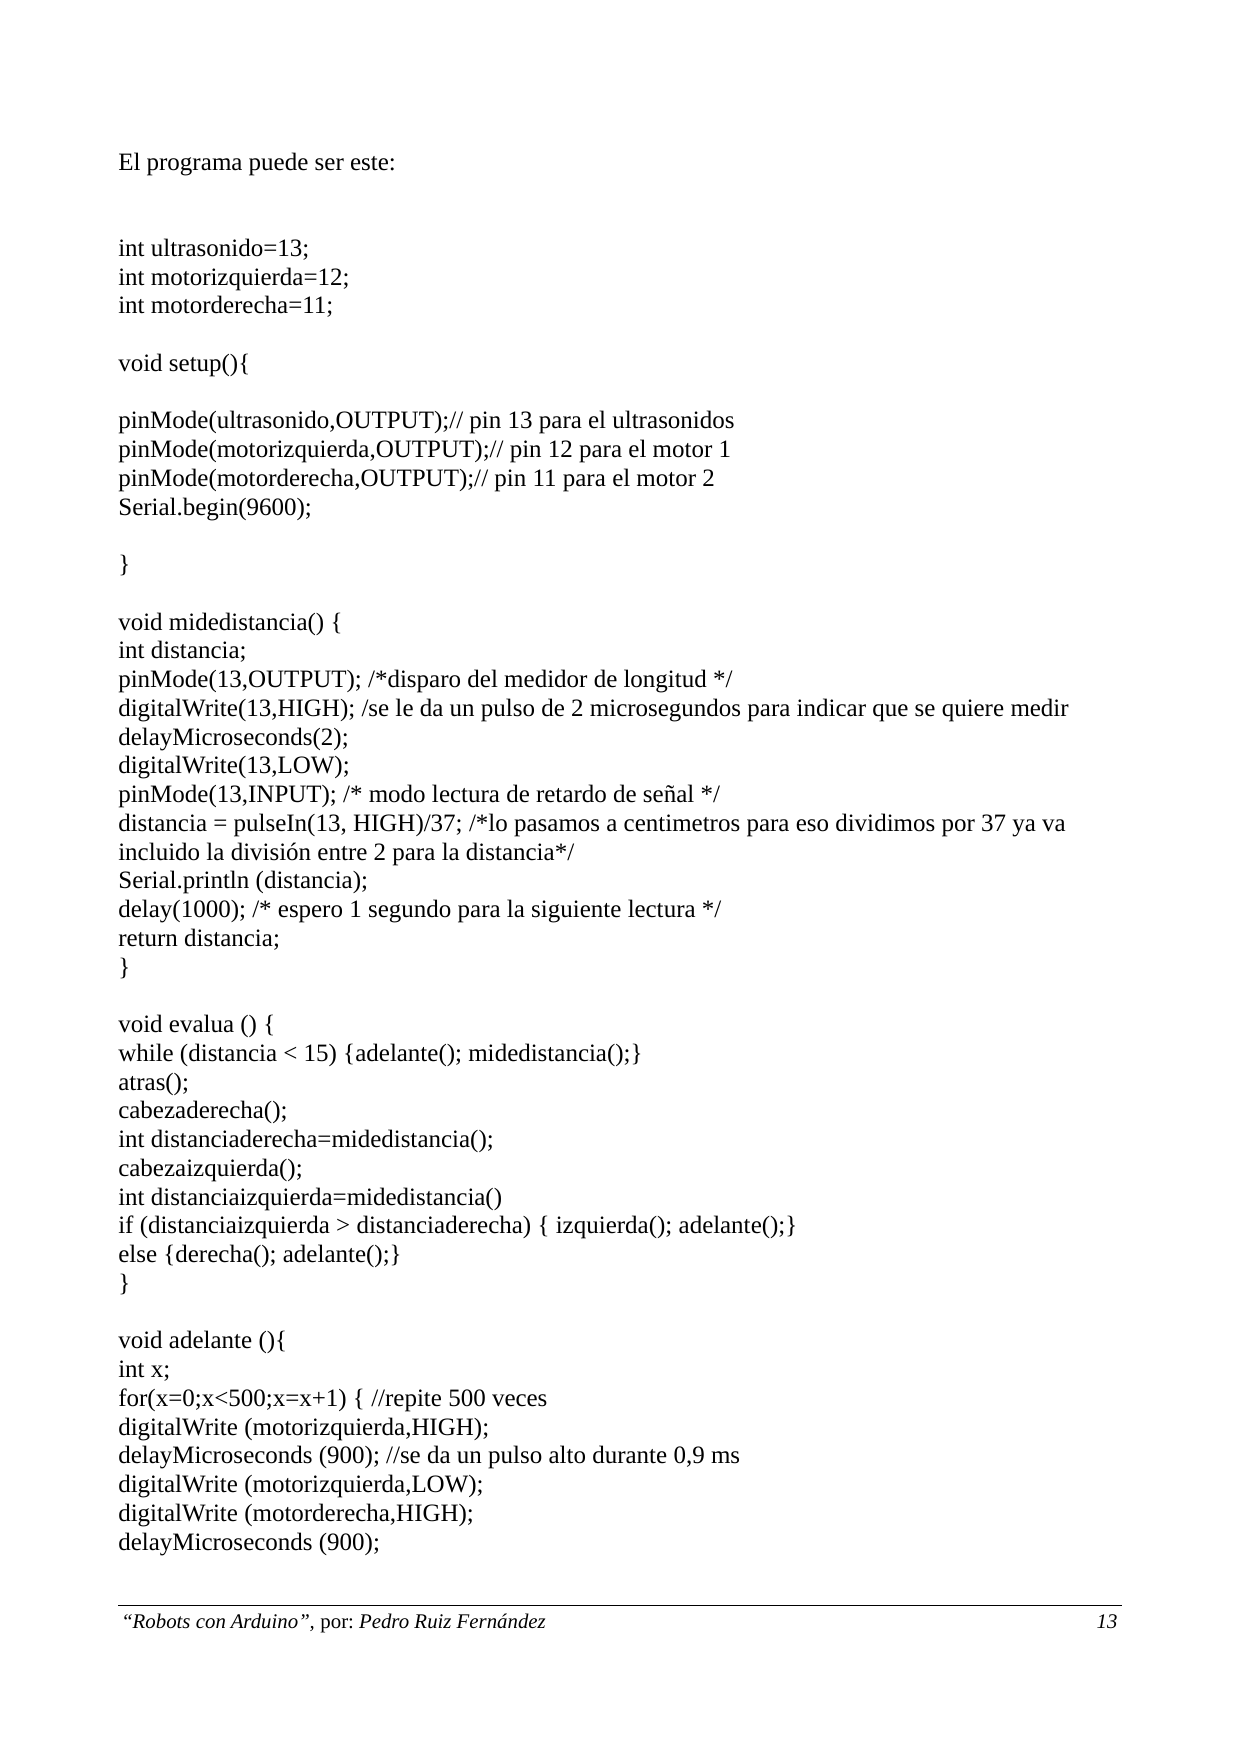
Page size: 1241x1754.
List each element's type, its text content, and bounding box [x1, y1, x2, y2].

text int distanciaizquierda=midedistancia() [118, 1182, 1122, 1211]
text digitalWrite(13,HIGH); /se le da un pulso de 2 microsegundos para indicar que se quiere medir [118, 693, 1122, 722]
text void midedistancia() { [118, 607, 1122, 636]
text delay(1000); /* espero 1 segundo para la siguiente lectura */ [118, 894, 1122, 923]
text El programa puede ser este: [118, 147, 1122, 176]
text void evalua () { [118, 1009, 1122, 1038]
text } [118, 1268, 1122, 1297]
text } [118, 549, 1122, 578]
text pinMode(13,INPUT); /* modo lectura de retardo de señal */ [118, 779, 1122, 808]
text digitalWrite (motorderecha,HIGH); [118, 1498, 1122, 1527]
text cabezaizquierda(); [118, 1153, 1122, 1182]
text } [118, 952, 1122, 981]
text else {derecha(); adelante();} [118, 1239, 1122, 1268]
text if (distanciaizquierda > distanciaderecha) { izquierda(); adelante();} [118, 1211, 1122, 1239]
text delayMicroseconds (900); [118, 1527, 1122, 1556]
text digitalWrite(13,LOW); [118, 751, 1122, 779]
text pinMode(ultrasonido,OUTPUT);// pin 13 para el ultrasonidos [118, 406, 1122, 434]
text delayMicroseconds(2); [118, 722, 1122, 751]
text int distanciaderecha=midedistancia(); [118, 1124, 1122, 1153]
text digitalWrite (motorizquierda,HIGH); [118, 1412, 1122, 1441]
text pinMode(motorderecha,OUTPUT);// pin 11 para el motor 2 [118, 463, 1122, 492]
text return distancia; [118, 923, 1122, 952]
text Serial.begin(9600); [118, 492, 1122, 521]
text int ultrasonido=13; [118, 233, 1122, 262]
text digitalWrite (motorizquierda,LOW); [118, 1469, 1122, 1498]
text distancia = pulseIn(13, HIGH)/37; /*lo pasamos a centimetros para eso dividimos por 37 ya va incluido la división entre 2 para la distancia*/ [118, 808, 1122, 866]
text cabezaderecha(); [118, 1096, 1122, 1124]
text for(x=0;x<500;x=x+1) { //repite 500 veces [118, 1383, 1122, 1412]
text int distancia; [118, 636, 1122, 664]
text while (distancia < 15) {adelante(); midedistancia();} [118, 1038, 1122, 1067]
text pinMode(motorizquierda,OUTPUT);// pin 12 para el motor 1 [118, 434, 1122, 463]
text int motorizquierda=12; [118, 262, 1122, 291]
text int motorderecha=11; [118, 291, 1122, 319]
text delayMicroseconds (900); //se da un pulso alto durante 0,9 ms [118, 1441, 1122, 1469]
text pinMode(13,OUTPUT); /*disparo del medidor de longitud */ [118, 664, 1122, 693]
text atras(); [118, 1067, 1122, 1096]
text void adelante (){ [118, 1326, 1122, 1354]
text Serial.println (distancia); [118, 866, 1122, 894]
text int x; [118, 1354, 1122, 1383]
text void setup(){ [118, 348, 1122, 377]
